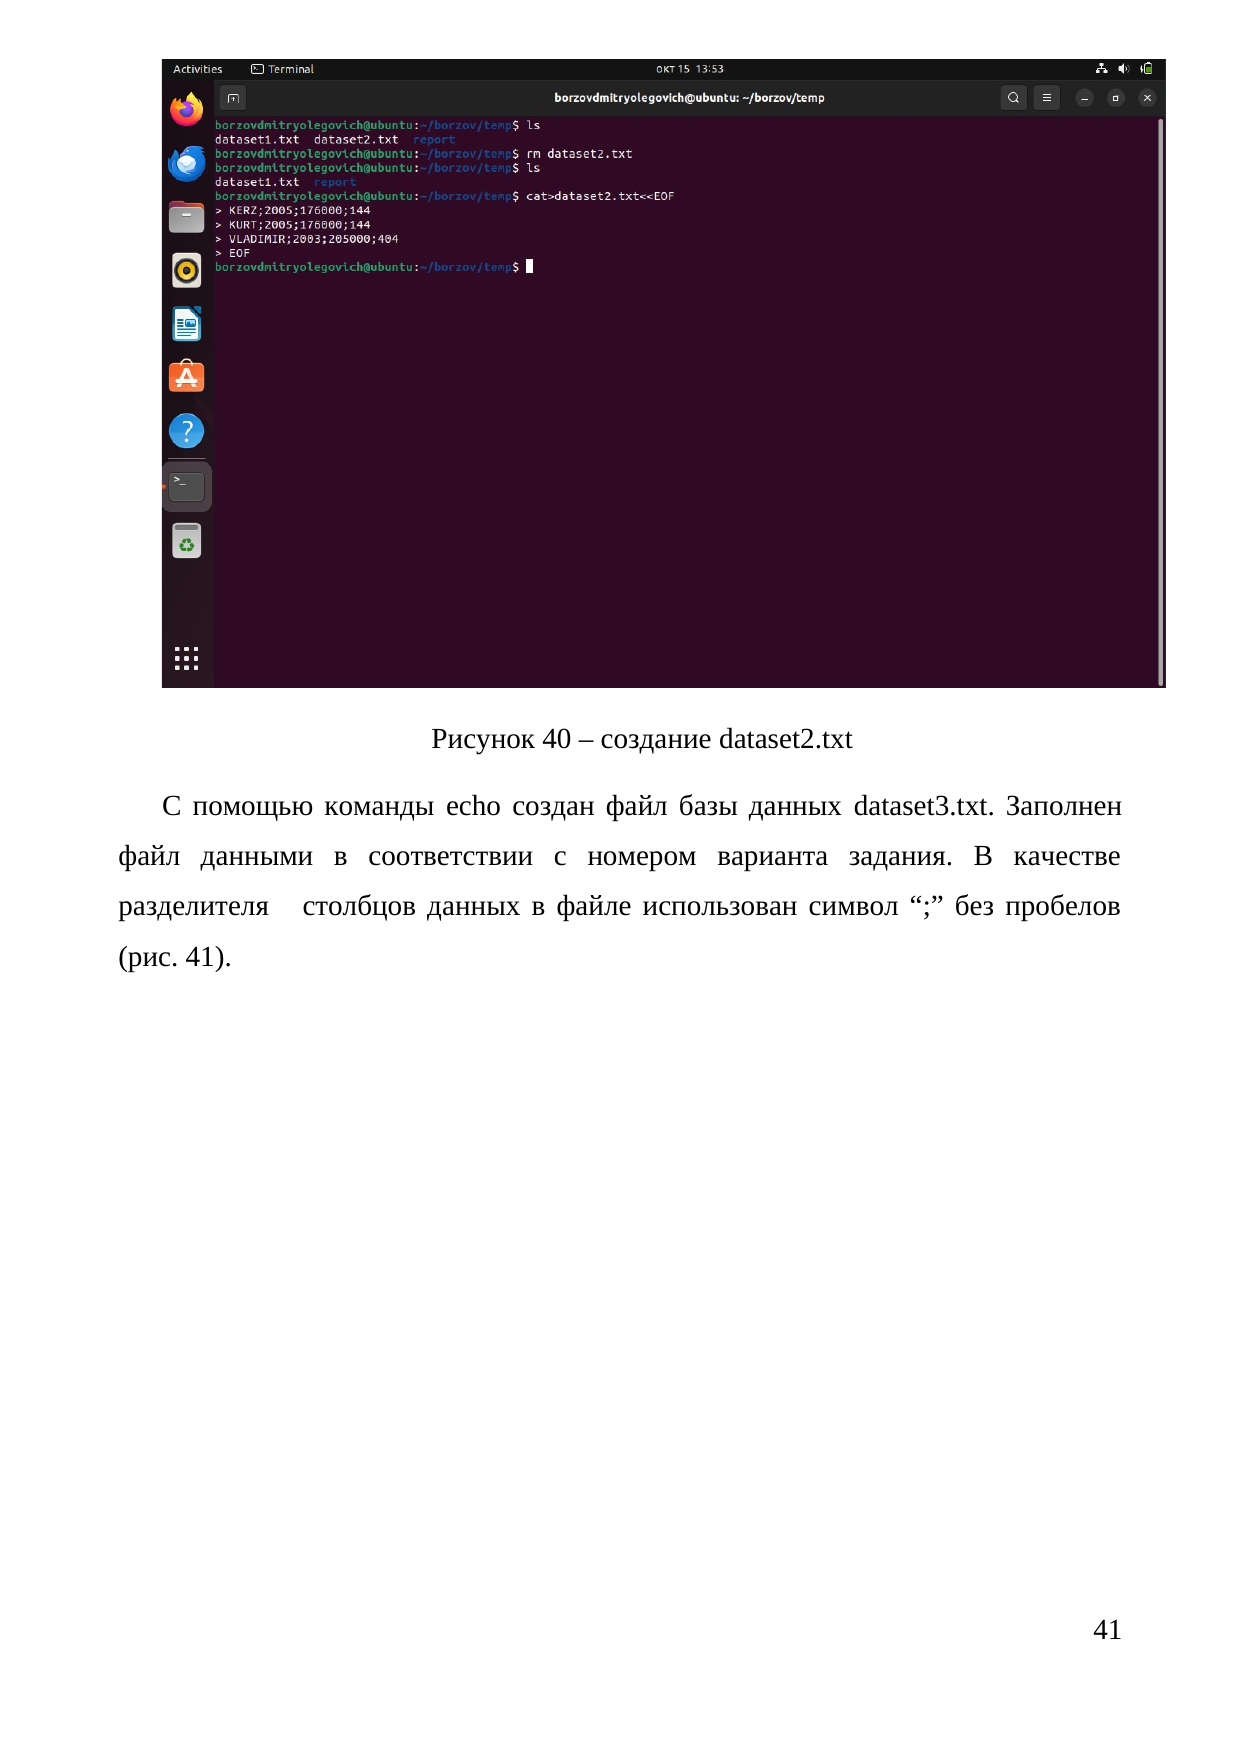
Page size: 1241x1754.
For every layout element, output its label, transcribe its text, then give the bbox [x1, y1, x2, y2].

text С помощью команды echo создан файл базы данных dataset3.txt. Заполнен файл данными в соответствии с номером варианта задания. В качестве разделителя столбцов данных в файле использован символ “;” без пробелов (рис. 41). [118, 788, 1122, 972]
picture [161, 59, 1166, 688]
text Рисунок 40 – создание dataset2.txt [118, 721, 1122, 754]
